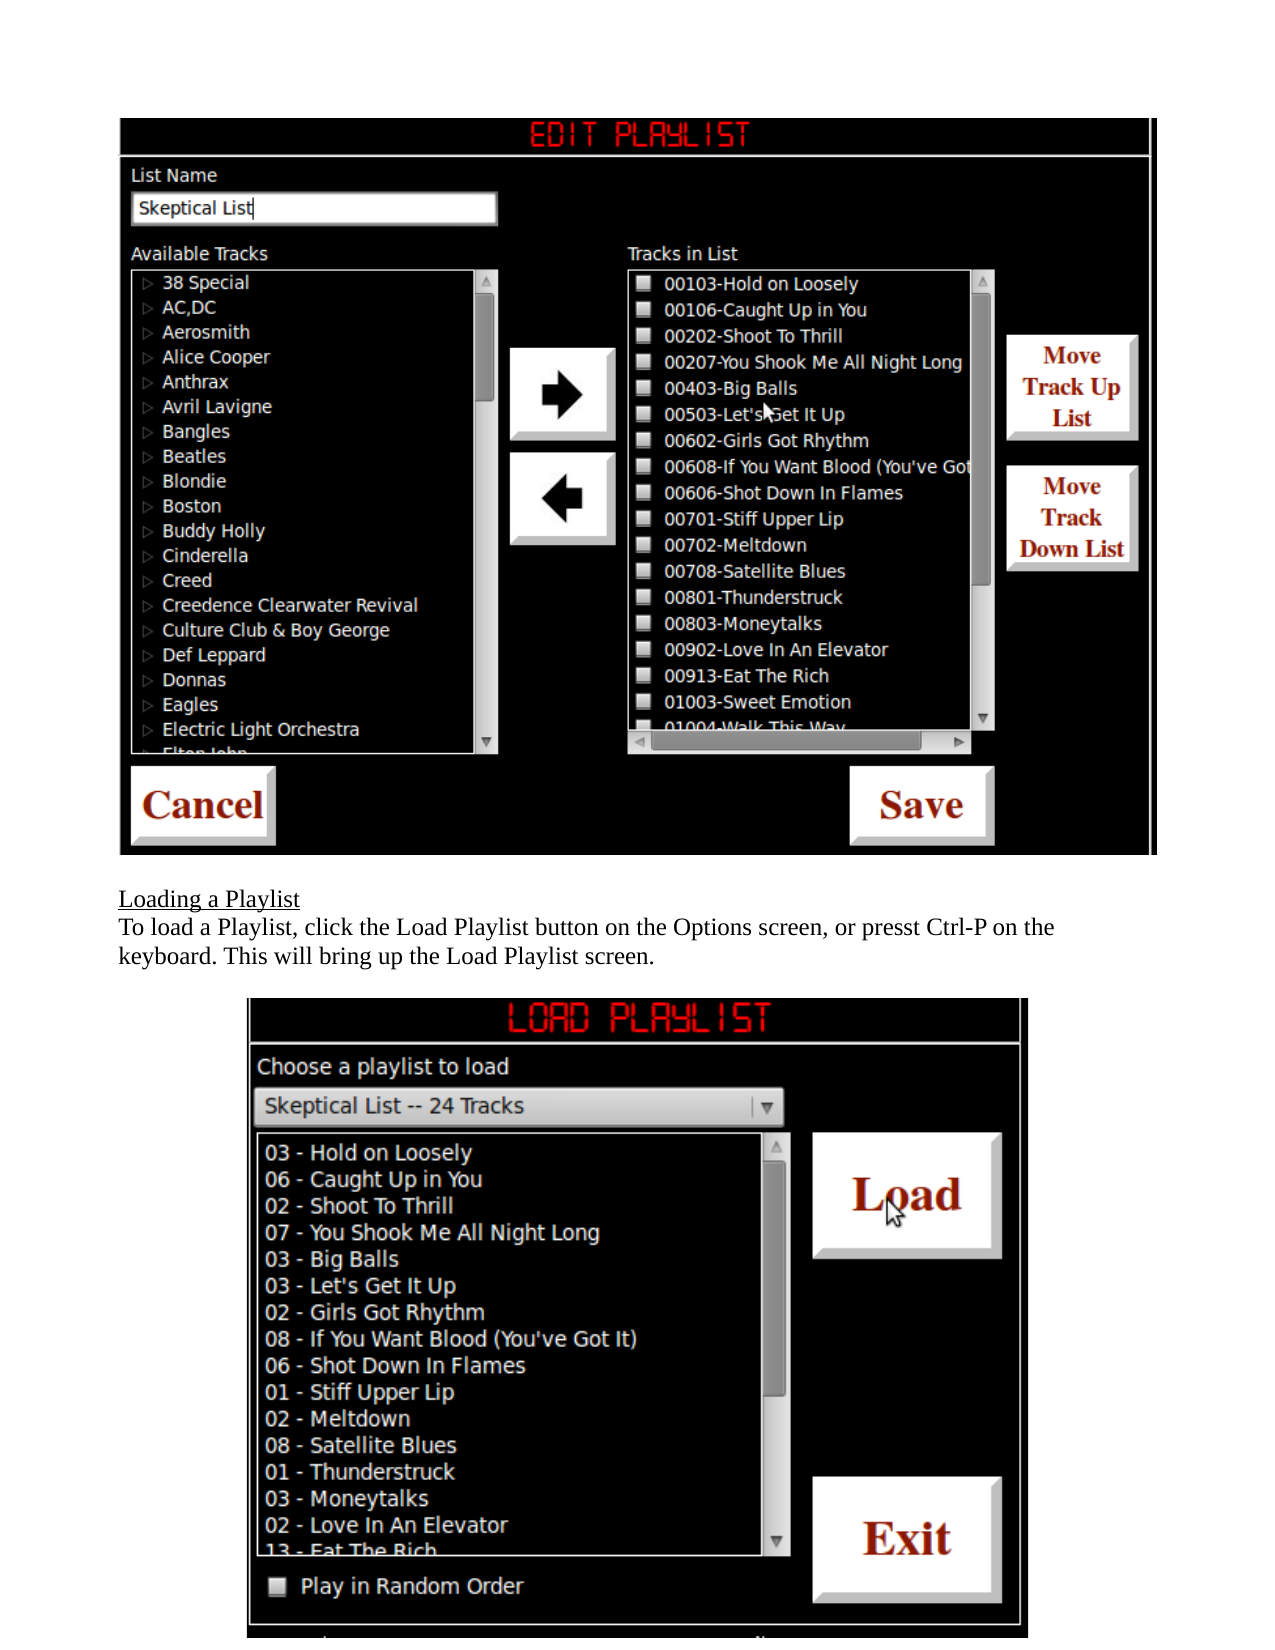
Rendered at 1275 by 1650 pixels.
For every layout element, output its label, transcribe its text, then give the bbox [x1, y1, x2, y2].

text Loading a Playlist [118, 884, 1157, 912]
text To load a Playlist, click the Load Playlist button on the Options screen, or presst Ctrl-P on the keyboard. This will bring up the Load Playlist screen. [118, 912, 1157, 970]
picture [118, 118, 1157, 855]
picture [246, 998, 1029, 1638]
